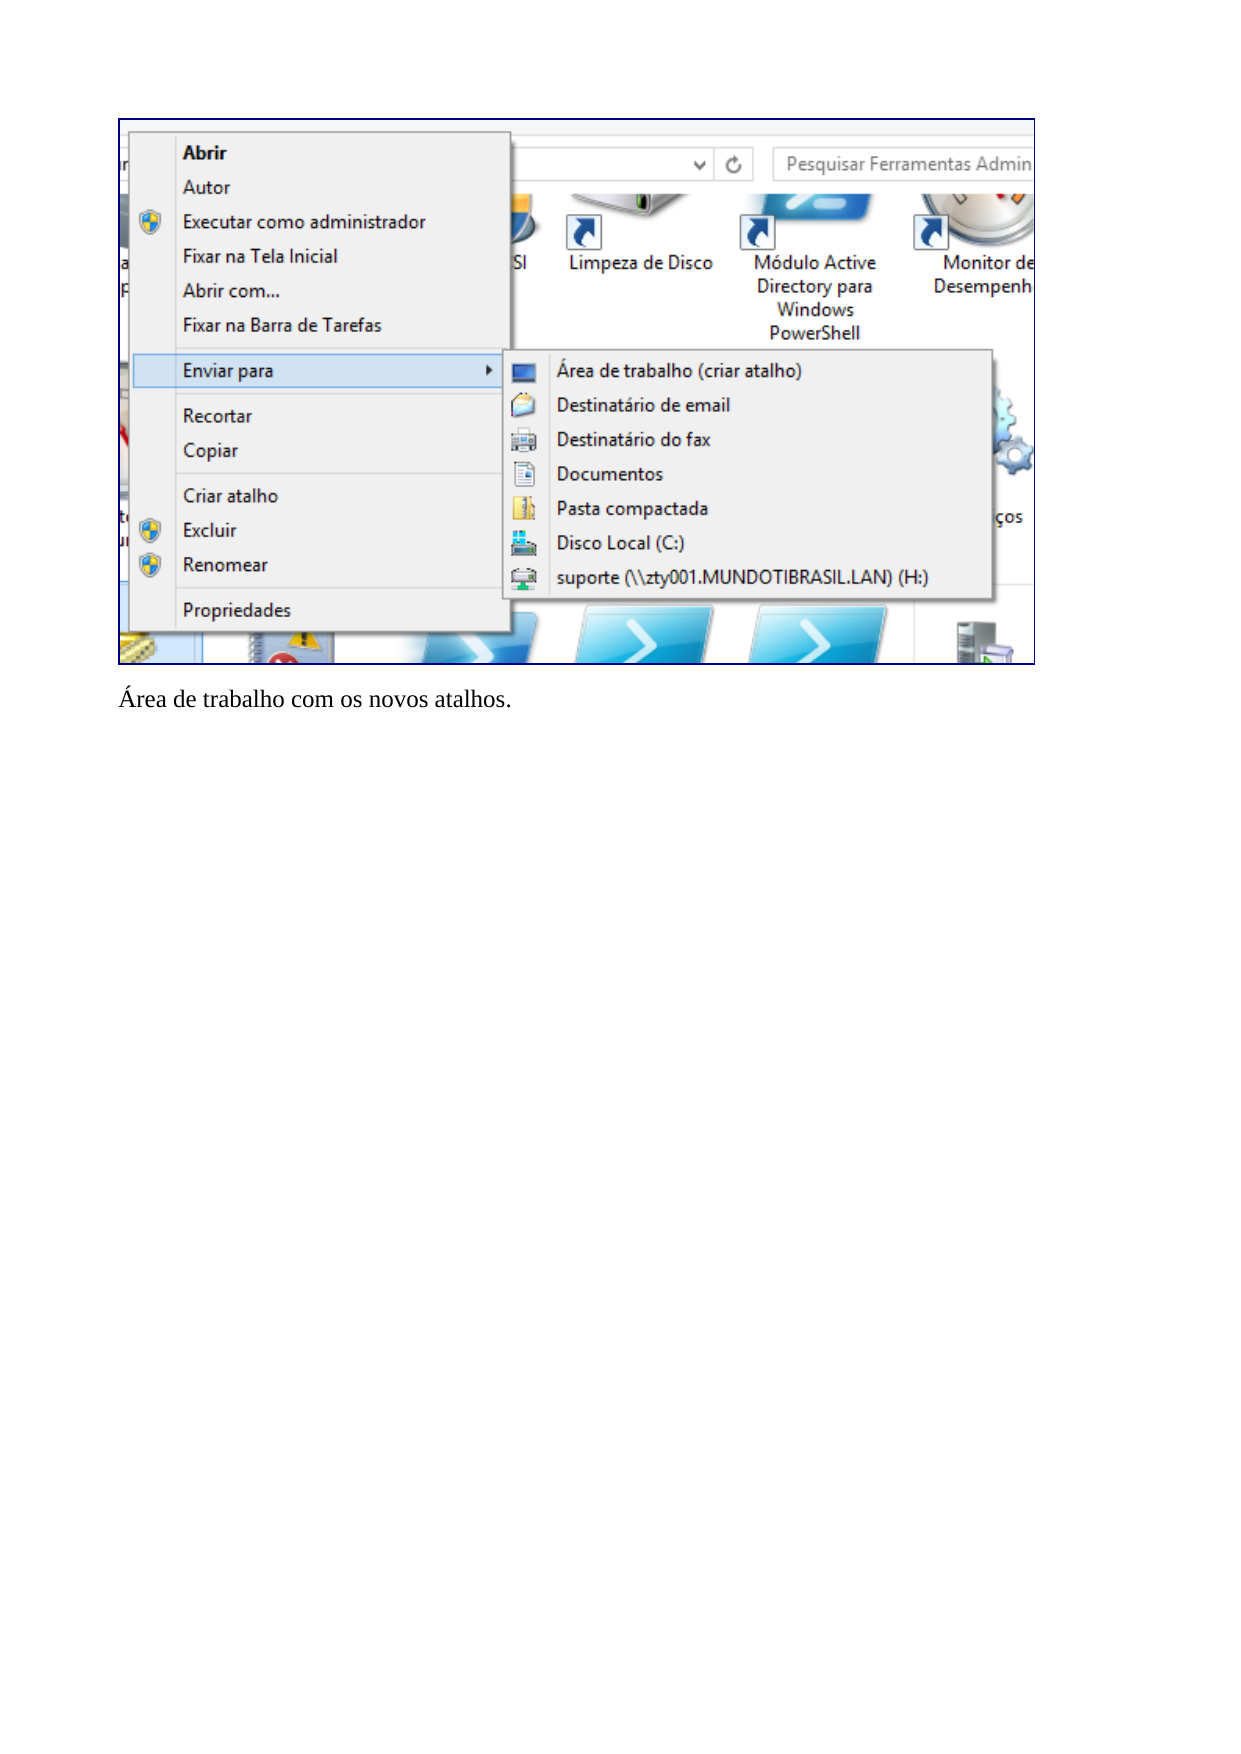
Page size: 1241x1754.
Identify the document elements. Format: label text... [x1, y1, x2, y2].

picture [120, 120, 1034, 663]
text Área de trabalho com os novos atalhos. [118, 684, 1122, 713]
